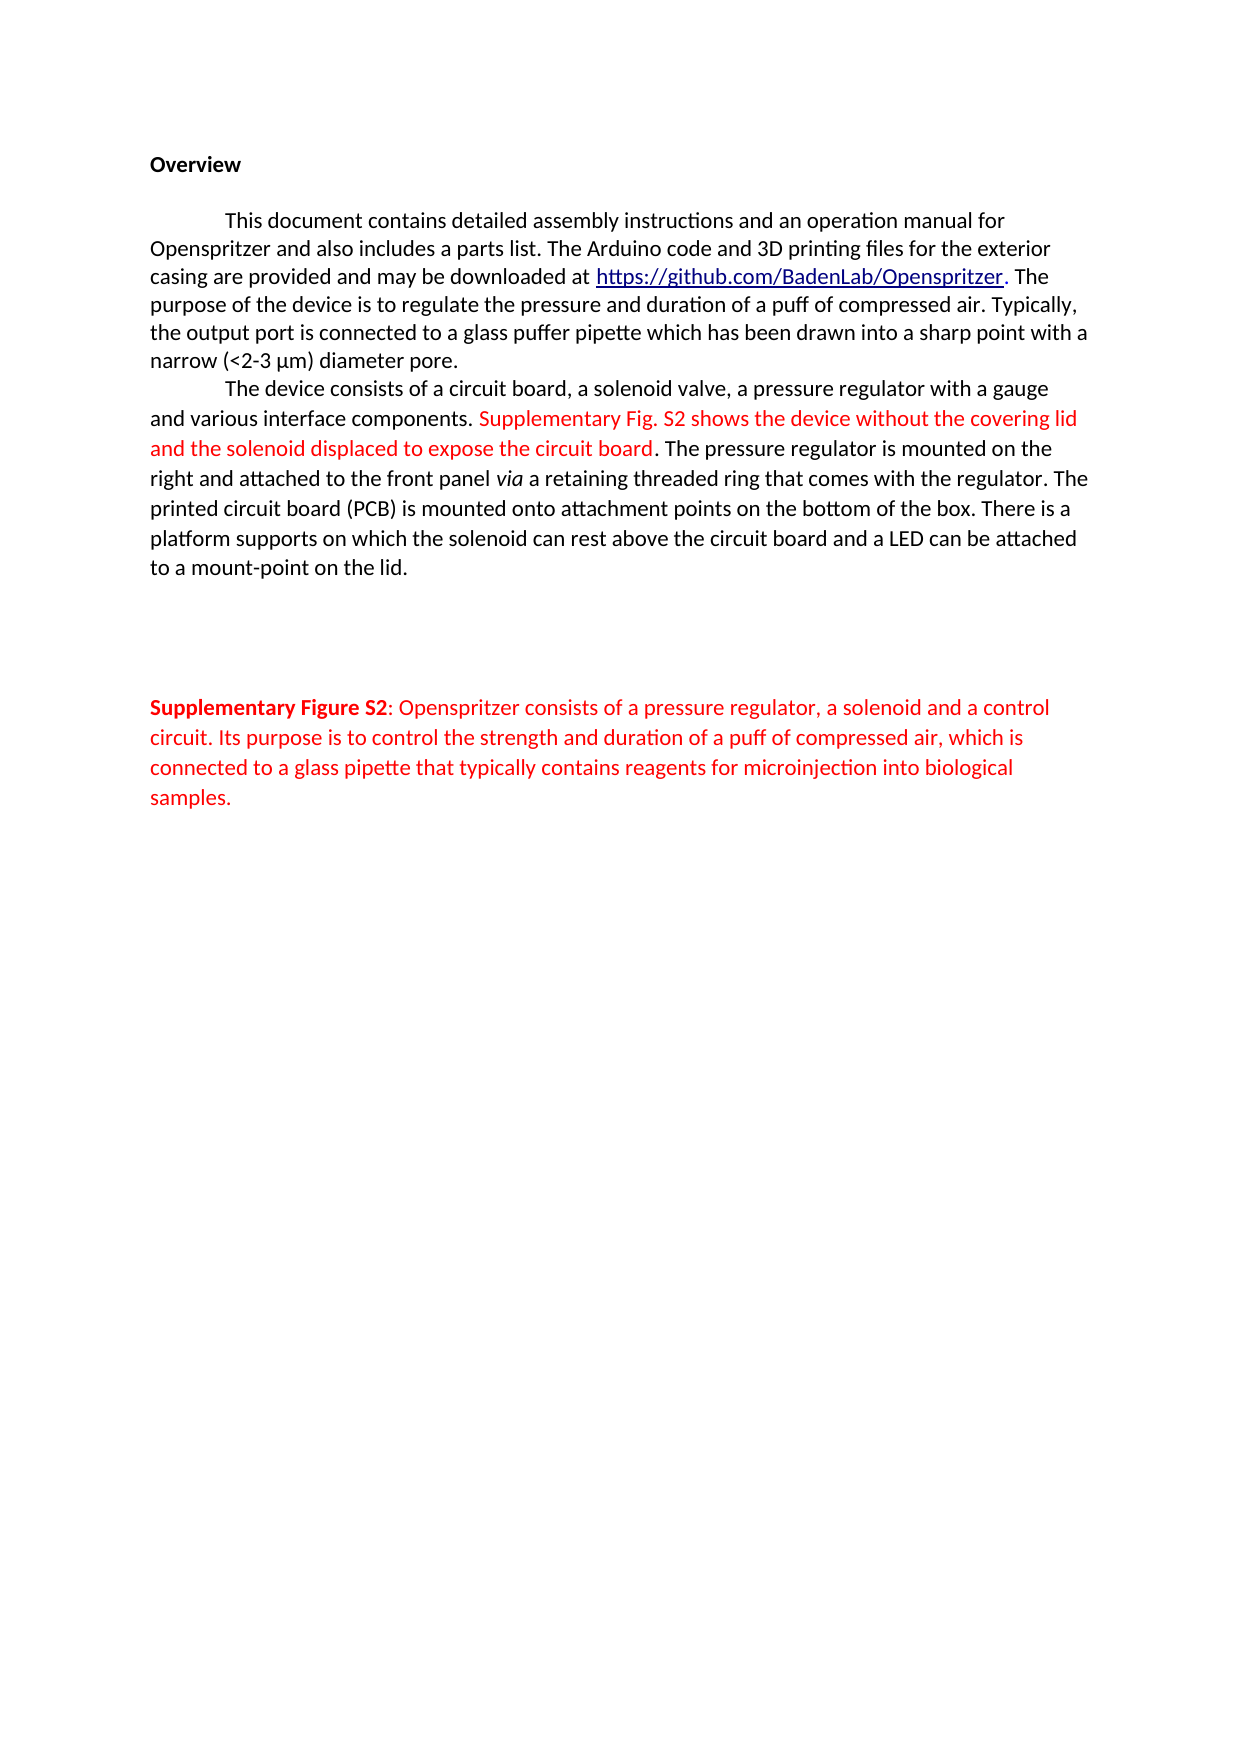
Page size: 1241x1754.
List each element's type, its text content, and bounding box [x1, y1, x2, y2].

text The device consists of a circuit board, a solenoid valve, a pressure regulator with a gauge and various interface components. Supplementary Fig. S2 shows the device without the covering lid and the solenoid displaced to expose the circuit board. The pressure regulator is mounted on the right and attached to the front panel via a retaining threaded ring that comes with the regulator. The printed circuit board (PCB) is mounted onto attachment points on the bottom of the box. There is a platform supports on which the solenoid can rest above the circuit board and a LED can be attached to a mount-point on the lid. [150, 374, 1090, 582]
text This document contains detailed assembly instructions and an operation manual for Openspritzer and also includes a parts list. The Arduino code and 3D printing files for the exterior casing are provided and may be downloaded at https://github.com/BadenLab/Openspritzer. The purpose of the device is to regulate the pressure and duration of a puff of compressed air. Typically, the output port is connected to a glass puffer pipette which has been drawn into a sharp point with a narrow (<2-3 μm) diameter pore. [150, 206, 1090, 374]
text Supplementary Figure S2: Openspritzer consists of a pressure regulator, a solenoid and a control circuit. Its purpose is to control the strength and duration of a puff of compressed air, which is connected to a glass pipette that typically contains reagents for microinjection into biological samples. [150, 693, 1090, 811]
text Overview [150, 150, 1090, 178]
